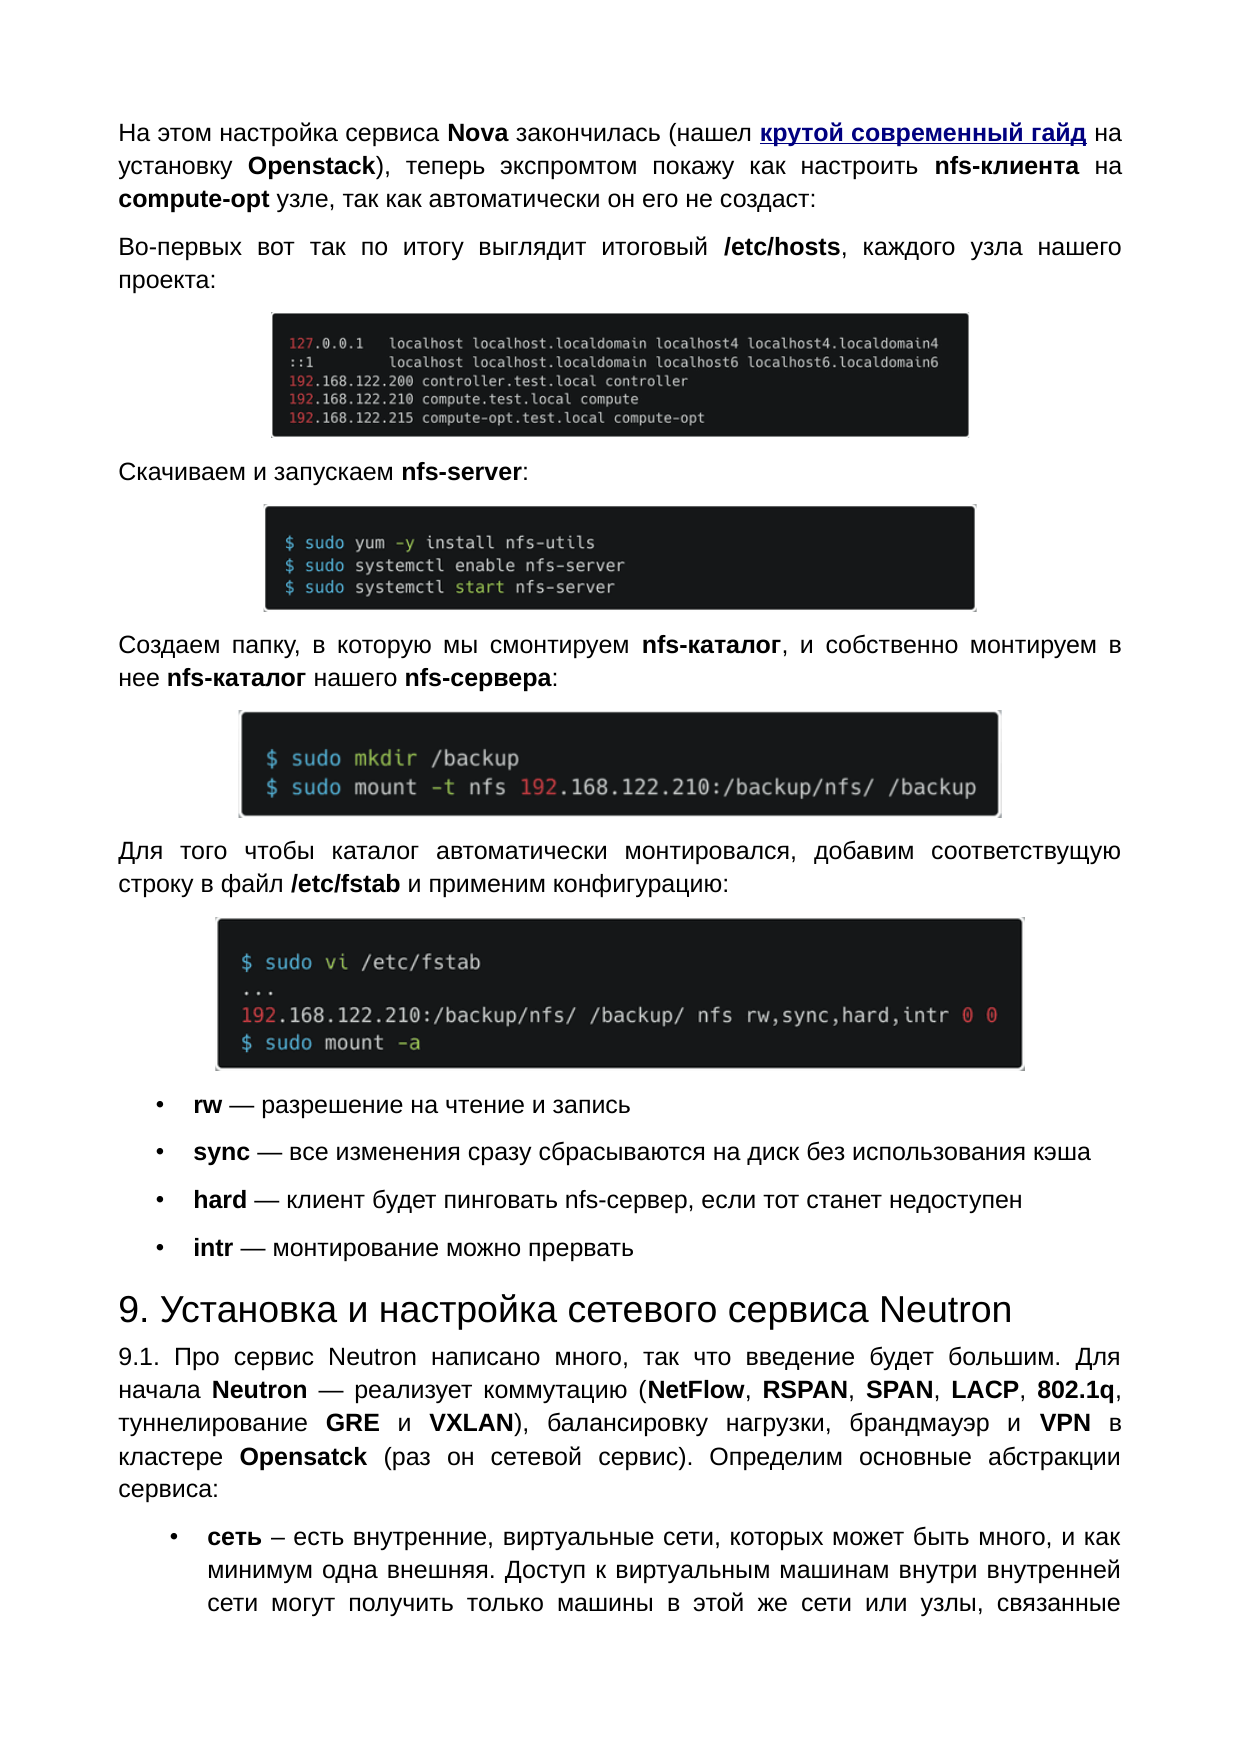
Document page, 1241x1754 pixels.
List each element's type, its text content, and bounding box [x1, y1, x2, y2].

text Во-первых вот так по итогу выглядит итоговый /etc/hosts, каждого узла нашего проекта: [118, 232, 1122, 293]
picture [238, 710, 1002, 818]
list hard — клиент будет пинговать nfs-сервер, если тот станет недоступен [156, 1185, 1122, 1214]
text На этом настройка сервиса Nova закончилась (нашел крутой современный гайд на установку Openstack), теперь экспромтом покажу как настроить nfs-клиента на compute-opt узле, так как автоматически он его не создаст: [118, 118, 1122, 213]
list сеть – есть внутренние, виртуальные сети, которых может быть много, и как минимум одна внешняя. Доступ к виртуальным машинам внутри внутренней сети могут получить только машины в этой же сети или узлы, связанные [169, 1522, 1122, 1617]
picture [271, 312, 970, 438]
text 9.1. Про сервис Neutron написано много, так что введение будет большим. Для начала Neutron — реализует коммутацию (NetFlow, RSPAN, SPAN, LACP, 802.1q, туннелирование GRE и VXLAN), балансировку нагрузки, брандмауэр и VPN в кластере Opensatck (раз он сетевой сервис). Определим основные абстракции сервиса: [118, 1342, 1122, 1503]
picture [263, 504, 977, 612]
subtitle 9. Установка и настройка сетевого сервиса Neutron [118, 1287, 1122, 1330]
text Для того чтобы каталог автоматически монтировался, добавим соответствущую строку в файл /etc/fstab и применим конфигурацию: [118, 836, 1122, 898]
list rw — разрешение на чтение и запись [156, 1090, 1122, 1118]
text Скачиваем и запускаем nfs-server: [118, 457, 1122, 485]
picture [215, 917, 1025, 1071]
list sync — все изменения сразу сбрасываются на диск без использования кэша [156, 1137, 1122, 1166]
list intr — монтирование можно прервать [156, 1233, 1122, 1262]
text Создаем папку, в которую мы смонтируем nfs-каталог, и собственно монтируем в нее nfs-каталог нашего nfs-сервера: [118, 630, 1122, 692]
